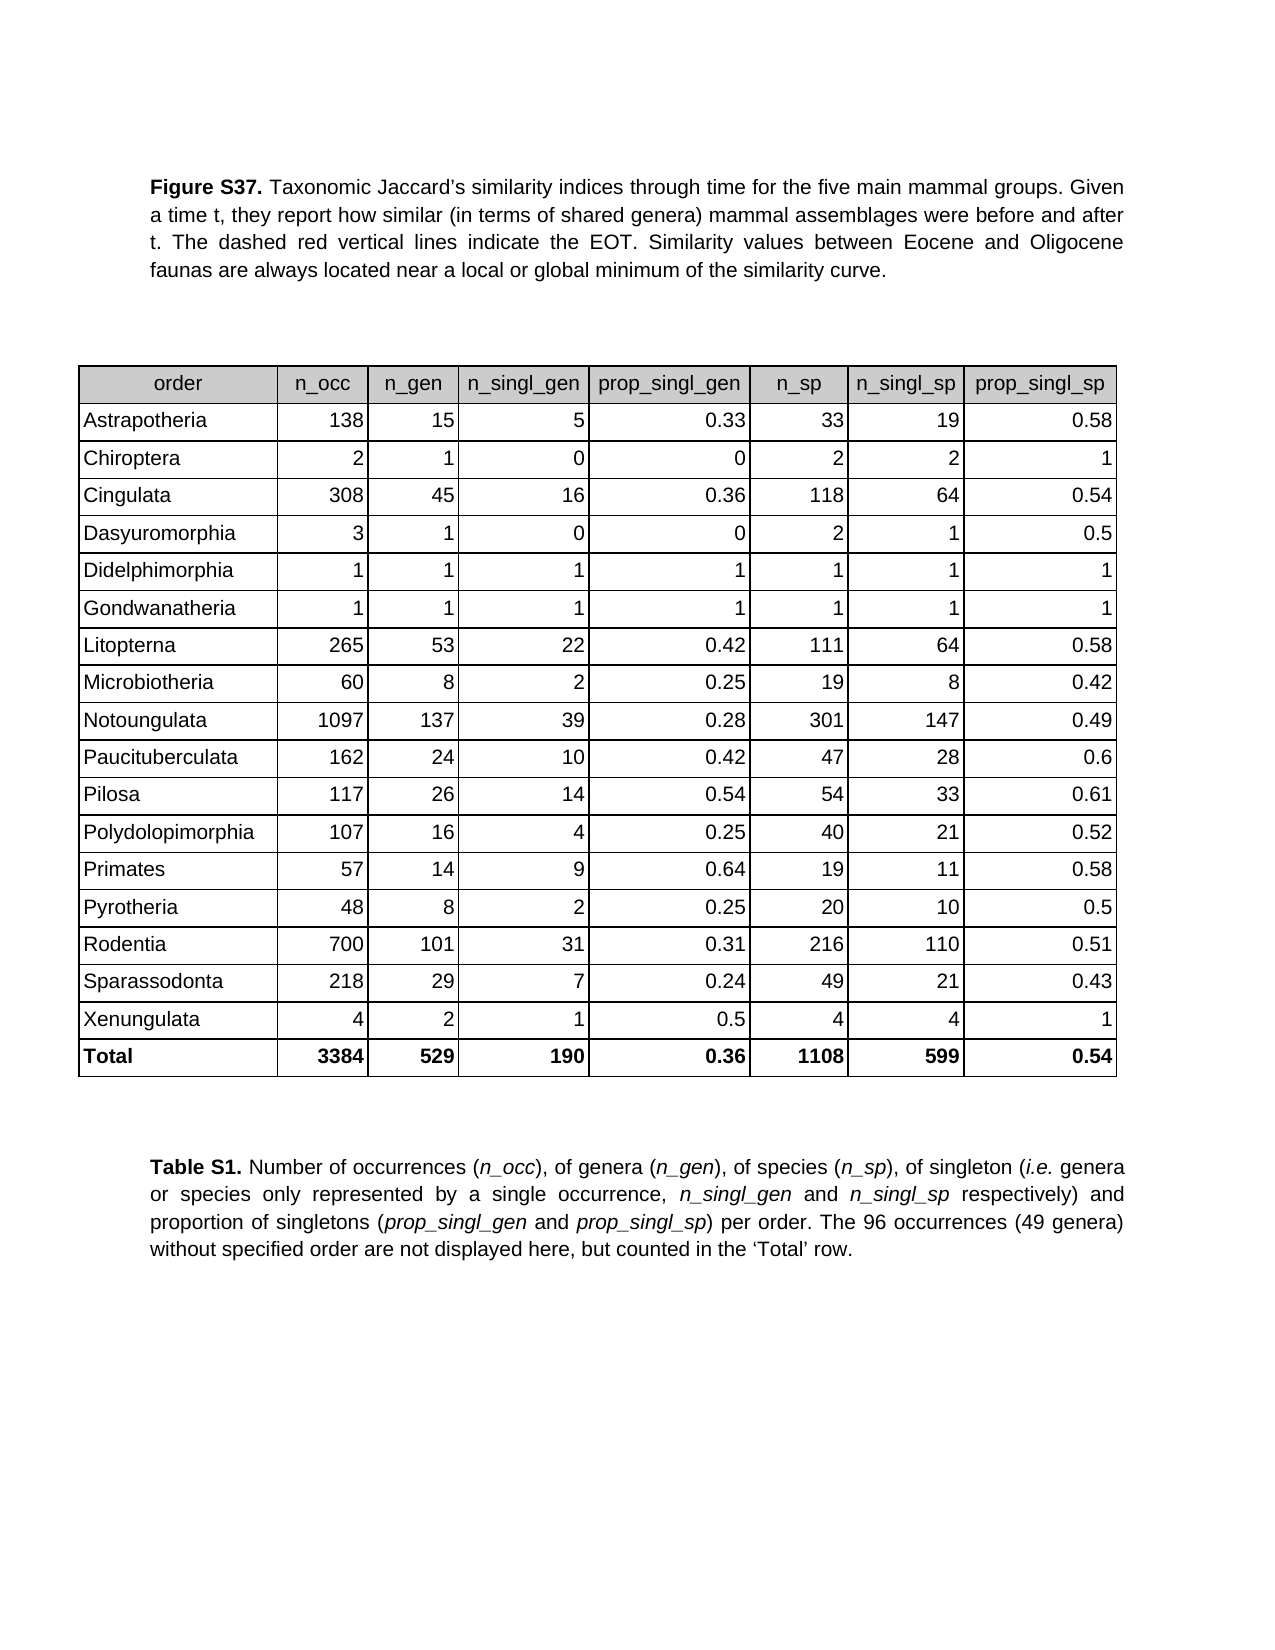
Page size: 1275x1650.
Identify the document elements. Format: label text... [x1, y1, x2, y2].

table_header prop_singl_gen [590, 367, 749, 403]
table_cell 1 [369, 554, 458, 589]
table_cell 0.25 [590, 890, 749, 926]
table_cell 0.58 [965, 404, 1116, 440]
table_cell 0.5 [965, 516, 1116, 552]
table_cell Didelphimorphia [80, 554, 277, 589]
table_cell 47 [751, 741, 847, 777]
table_cell 529 [369, 1040, 458, 1076]
table_cell 40 [751, 816, 847, 851]
table_cell 2 [751, 442, 847, 477]
table_cell 137 [369, 703, 458, 739]
table_cell 216 [751, 928, 847, 963]
table_cell 19 [849, 404, 963, 440]
table_cell 0.49 [965, 703, 1116, 739]
table_cell 3384 [278, 1040, 367, 1076]
table_header n_singl_sp [849, 367, 963, 403]
table_cell 1 [459, 554, 588, 589]
table_cell 29 [369, 965, 458, 1001]
table_cell 1108 [751, 1040, 847, 1076]
table_cell 16 [459, 479, 588, 515]
table_cell Notoungulata [80, 703, 277, 739]
table_cell 57 [278, 853, 367, 889]
table_cell 8 [849, 666, 963, 702]
table_cell 0.25 [590, 816, 749, 851]
table_header n_occ [278, 367, 367, 403]
table_cell Dasyuromorphia [80, 516, 277, 552]
table_cell 2 [459, 890, 588, 926]
table_cell Paucituberculata [80, 741, 277, 777]
table_cell 0.42 [590, 629, 749, 664]
table_cell 4 [459, 816, 588, 851]
table_cell 0.54 [965, 1040, 1116, 1076]
table_cell 147 [849, 703, 963, 739]
table_cell 64 [849, 629, 963, 664]
table_cell Litopterna [80, 629, 277, 664]
table_cell 8 [369, 890, 458, 926]
table_header prop_singl_sp [965, 367, 1116, 403]
table_cell 1 [965, 554, 1116, 589]
table_cell 101 [369, 928, 458, 963]
table_cell 0 [459, 516, 588, 552]
table_cell 4 [278, 1003, 367, 1038]
table_cell Sparassodonta [80, 965, 277, 1001]
table_cell 0.64 [590, 853, 749, 889]
table_cell Polydolopimorphia [80, 816, 277, 851]
table_cell 599 [849, 1040, 963, 1076]
table_cell 16 [369, 816, 458, 851]
table_cell 1 [751, 591, 847, 627]
table_cell 218 [278, 965, 367, 1001]
table_cell 54 [751, 778, 847, 814]
table_cell 1 [965, 442, 1116, 477]
table_cell 53 [369, 629, 458, 664]
table_cell 26 [369, 778, 458, 814]
table_cell 1 [849, 554, 963, 589]
table_cell 0 [459, 442, 588, 477]
text Table S1. Number of occurrences (n_occ), of genera (n_gen), of species (n_sp), of singleton (i.e. genera or species only represented by a single occurrence, n_singl_gen and n_singl_sp respectively) and proportion of singletons (prop_singl_gen and prop_singl_sp) per order. The 96 occurrences (49 genera) without specified order are not displayed here, but counted in the ‘Total’ row. [150, 1155, 1125, 1261]
table_cell 0.58 [965, 853, 1116, 889]
table_cell 21 [849, 965, 963, 1001]
table_cell 118 [751, 479, 847, 515]
table_cell 39 [459, 703, 588, 739]
table_cell 110 [849, 928, 963, 963]
table_cell 0.33 [590, 404, 749, 440]
table_cell 8 [369, 666, 458, 702]
table_header order [80, 367, 277, 403]
table_cell 45 [369, 479, 458, 515]
table_cell Pyrotheria [80, 890, 277, 926]
table_cell 28 [849, 741, 963, 777]
table_cell 22 [459, 629, 588, 664]
table_cell 117 [278, 778, 367, 814]
table_cell 48 [278, 890, 367, 926]
table_cell Gondwanatheria [80, 591, 277, 627]
table_cell 2 [459, 666, 588, 702]
table_cell 0 [590, 442, 749, 477]
table_cell 19 [751, 666, 847, 702]
table_cell 1 [849, 516, 963, 552]
table_cell Xenungulata [80, 1003, 277, 1038]
table_cell 31 [459, 928, 588, 963]
table_cell 0.24 [590, 965, 749, 1001]
table_cell 0 [590, 516, 749, 552]
table_cell 1 [965, 1003, 1116, 1038]
table_cell 2 [849, 442, 963, 477]
table_cell 24 [369, 741, 458, 777]
table_cell 10 [849, 890, 963, 926]
table_cell 0.51 [965, 928, 1116, 963]
table_cell 0.54 [590, 778, 749, 814]
table_cell 64 [849, 479, 963, 515]
table_cell 20 [751, 890, 847, 926]
table_cell 0.6 [965, 741, 1116, 777]
table_cell 1 [278, 554, 367, 589]
table_cell 14 [369, 853, 458, 889]
table_cell 0.54 [965, 479, 1116, 515]
table_cell 1 [369, 516, 458, 552]
table_cell 33 [751, 404, 847, 440]
table_cell 1 [590, 554, 749, 589]
table_cell 1 [278, 591, 367, 627]
table_cell 4 [849, 1003, 963, 1038]
table_cell 1097 [278, 703, 367, 739]
text Figure S37. Taxonomic Jaccard’s similarity indices through time for the five main mammal groups. Given a time t, they report how similar (in terms of shared genera) mammal assemblages were before and after t. The dashed red vertical lines indicate the EOT. Similarity values between Eocene and Oligocene faunas are always located near a local or global minimum of the similarity curve. [150, 175, 1125, 281]
table_cell 2 [369, 1003, 458, 1038]
table_cell 2 [278, 442, 367, 477]
table_cell 308 [278, 479, 367, 515]
table_cell 1 [369, 442, 458, 477]
table_cell Microbiotheria [80, 666, 277, 702]
table_cell 1 [459, 1003, 588, 1038]
table_cell 19 [751, 853, 847, 889]
table_cell 1 [590, 591, 749, 627]
table_cell Primates [80, 853, 277, 889]
table_cell 107 [278, 816, 367, 851]
table_cell 2 [751, 516, 847, 552]
table_cell 301 [751, 703, 847, 739]
table_cell 0.36 [590, 479, 749, 515]
table_cell 111 [751, 629, 847, 664]
table_cell 3 [278, 516, 367, 552]
table_header n_gen [369, 367, 458, 403]
table_cell 10 [459, 741, 588, 777]
table_cell 0.42 [590, 741, 749, 777]
table_header n_singl_gen [459, 367, 588, 403]
table_cell 33 [849, 778, 963, 814]
table_cell 1 [751, 554, 847, 589]
table_cell 21 [849, 816, 963, 851]
table_cell 15 [369, 404, 458, 440]
table_cell 60 [278, 666, 367, 702]
table_cell 1 [369, 591, 458, 627]
table_cell 0.42 [965, 666, 1116, 702]
table_cell Cingulata [80, 479, 277, 515]
table_cell 1 [459, 591, 588, 627]
table_cell 11 [849, 853, 963, 889]
table_cell 0.61 [965, 778, 1116, 814]
table_cell 5 [459, 404, 588, 440]
table_cell 1 [849, 591, 963, 627]
table_cell 0.25 [590, 666, 749, 702]
table_cell 138 [278, 404, 367, 440]
table_cell Pilosa [80, 778, 277, 814]
table_cell 162 [278, 741, 367, 777]
table_cell 0.31 [590, 928, 749, 963]
table_cell Chiroptera [80, 442, 277, 477]
table_header n_sp [751, 367, 847, 403]
table_cell 0.36 [590, 1040, 749, 1076]
table_cell Rodentia [80, 928, 277, 963]
table_cell 265 [278, 629, 367, 664]
table_cell 0.5 [965, 890, 1116, 926]
table_cell 9 [459, 853, 588, 889]
table_cell 1 [965, 591, 1116, 627]
table_cell 190 [459, 1040, 588, 1076]
table_cell Total [80, 1040, 277, 1076]
table_cell 0.52 [965, 816, 1116, 851]
table_cell Astrapotheria [80, 404, 277, 440]
table_cell 0.28 [590, 703, 749, 739]
table_cell 7 [459, 965, 588, 1001]
table_cell 14 [459, 778, 588, 814]
table_cell 0.5 [590, 1003, 749, 1038]
table_cell 0.43 [965, 965, 1116, 1001]
table_cell 49 [751, 965, 847, 1001]
table_cell 0.58 [965, 629, 1116, 664]
table_cell 700 [278, 928, 367, 963]
table_cell 4 [751, 1003, 847, 1038]
